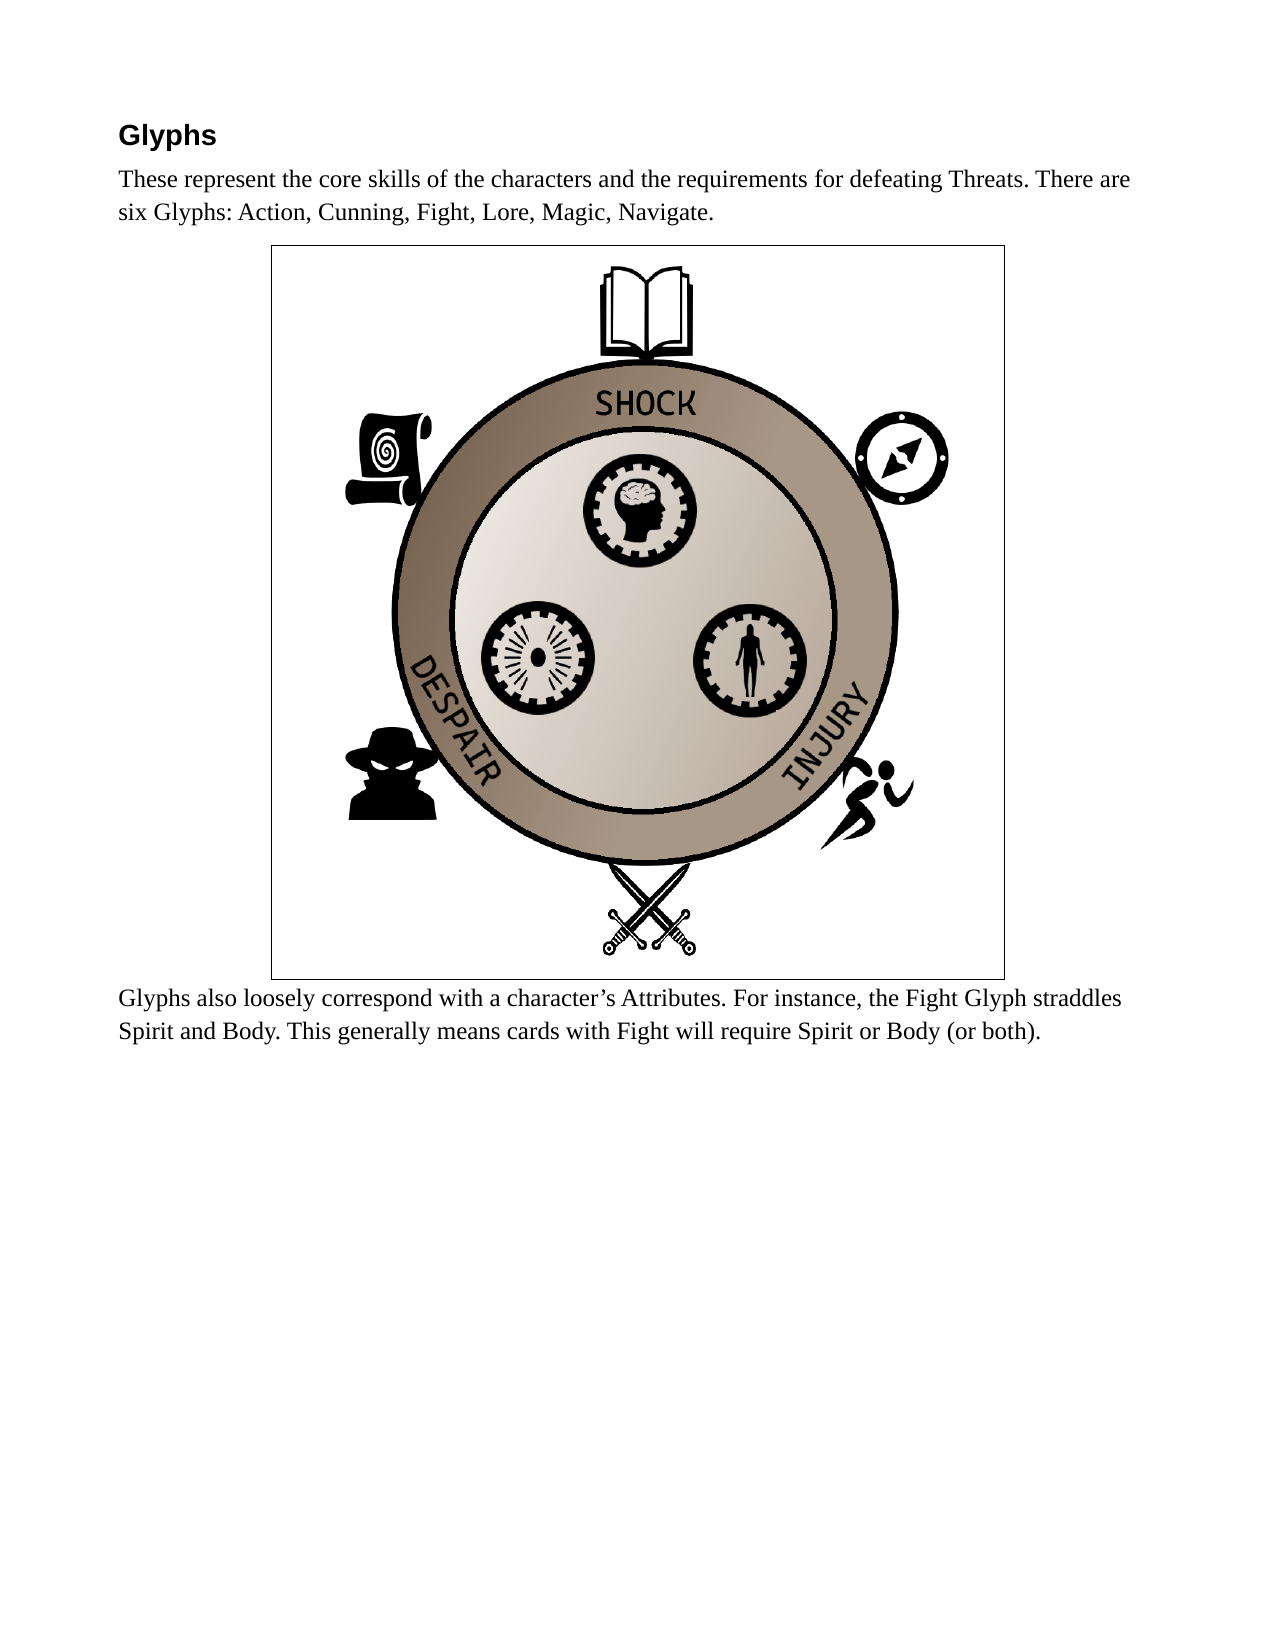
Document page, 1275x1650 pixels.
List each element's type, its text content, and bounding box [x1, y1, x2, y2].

text These represent the core skills of the characters and the requirements for defeating Threats. There are six Glyphs: Action, Cunning, Fight, Lore, Magic, Navigate. [118, 164, 1157, 226]
subtitle Glyphs [118, 118, 1157, 152]
text Glyphs also loosely correspond with a character’s Attributes. For instance, the Fight Glyph straddles Spirit and Body. This generally means cards with Fight will require Spirit or Body (or both). [118, 245, 1157, 1045]
picture [273, 247, 1002, 976]
